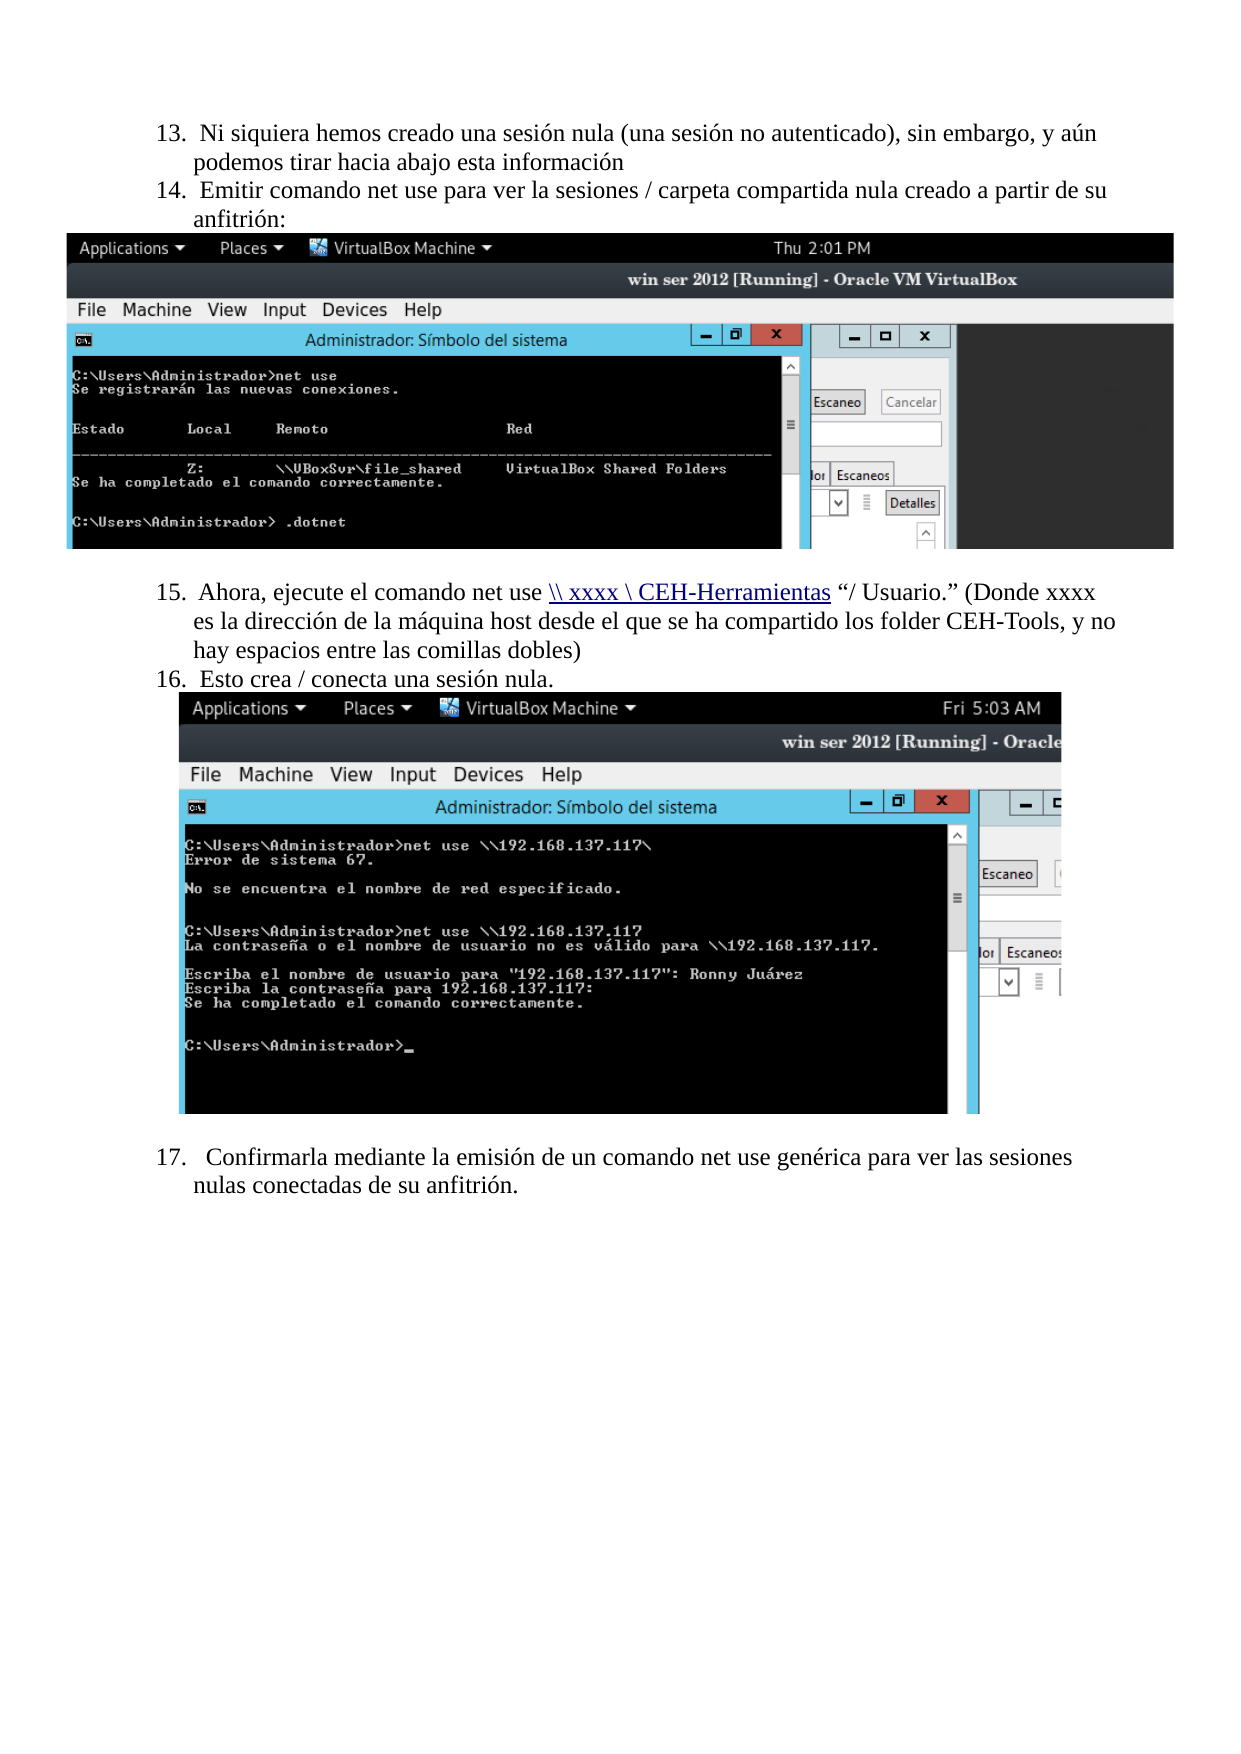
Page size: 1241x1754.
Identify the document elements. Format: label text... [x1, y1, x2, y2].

list Confirmarla mediante la emisión de un comando net use genérica para ver las sesiones nulas conectadas de su anfitrión. [156, 1142, 1122, 1199]
list Esto crea / conecta una sesión nula. [156, 664, 1122, 692]
picture [66, 233, 1174, 549]
list Emitir comando net use para ver la sesiones / carpeta compartida nula creado a partir de su anfitrión: [156, 176, 1122, 233]
list Ni siquiera hemos creado una sesión nula (una sesión no autenticado), sin embargo, y aún podemos tirar hacia abajo esta información [156, 118, 1122, 176]
list Ahora, ejecute el comando net use \\ xxxx \ CEH-Herramientas “/ Usuario.” (Donde xxxx es la dirección de la máquina host desde el que se ha compartido los folder CEH-Tools, y no hay espacios entre las comillas dobles) [156, 577, 1122, 664]
